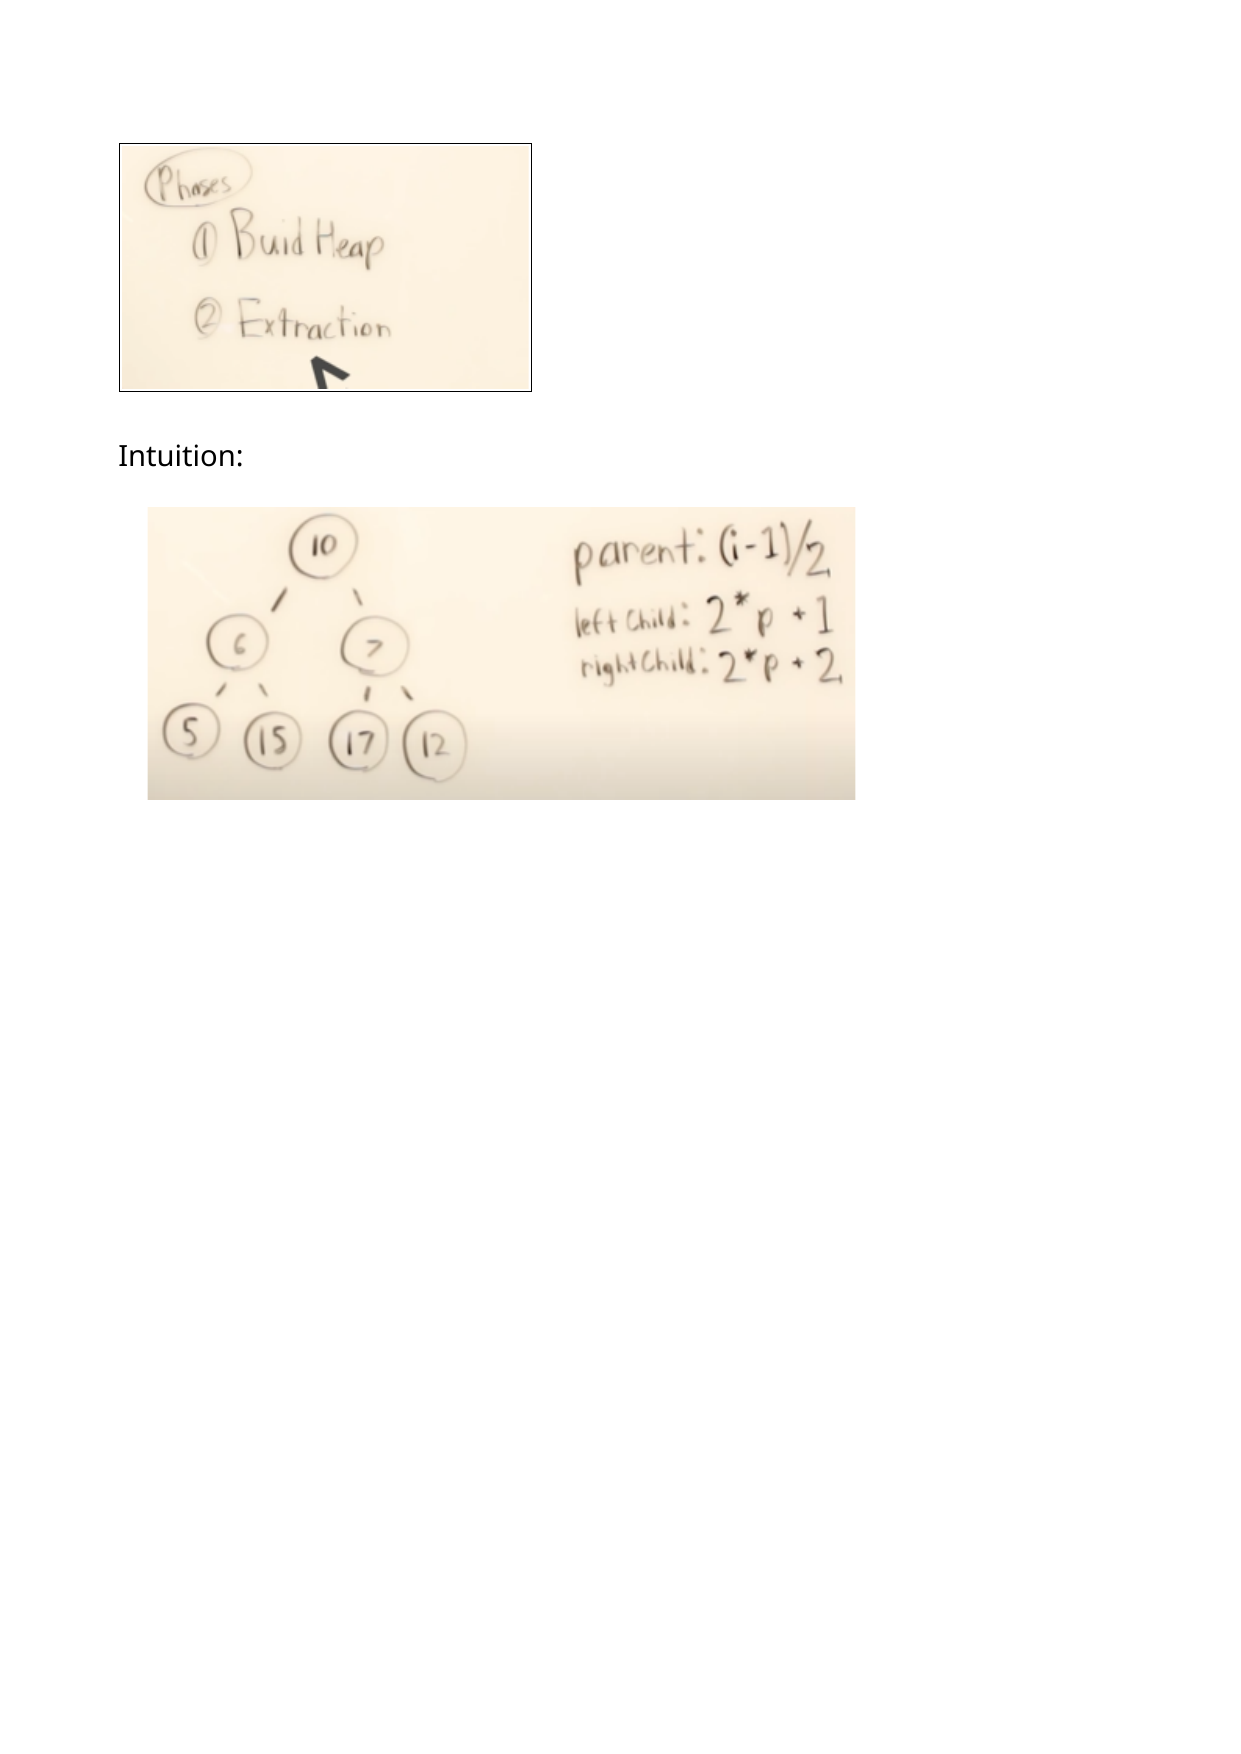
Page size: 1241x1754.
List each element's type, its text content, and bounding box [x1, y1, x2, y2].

picture [122, 146, 529, 389]
picture [147, 507, 856, 800]
text Intuition: [118, 436, 1122, 475]
